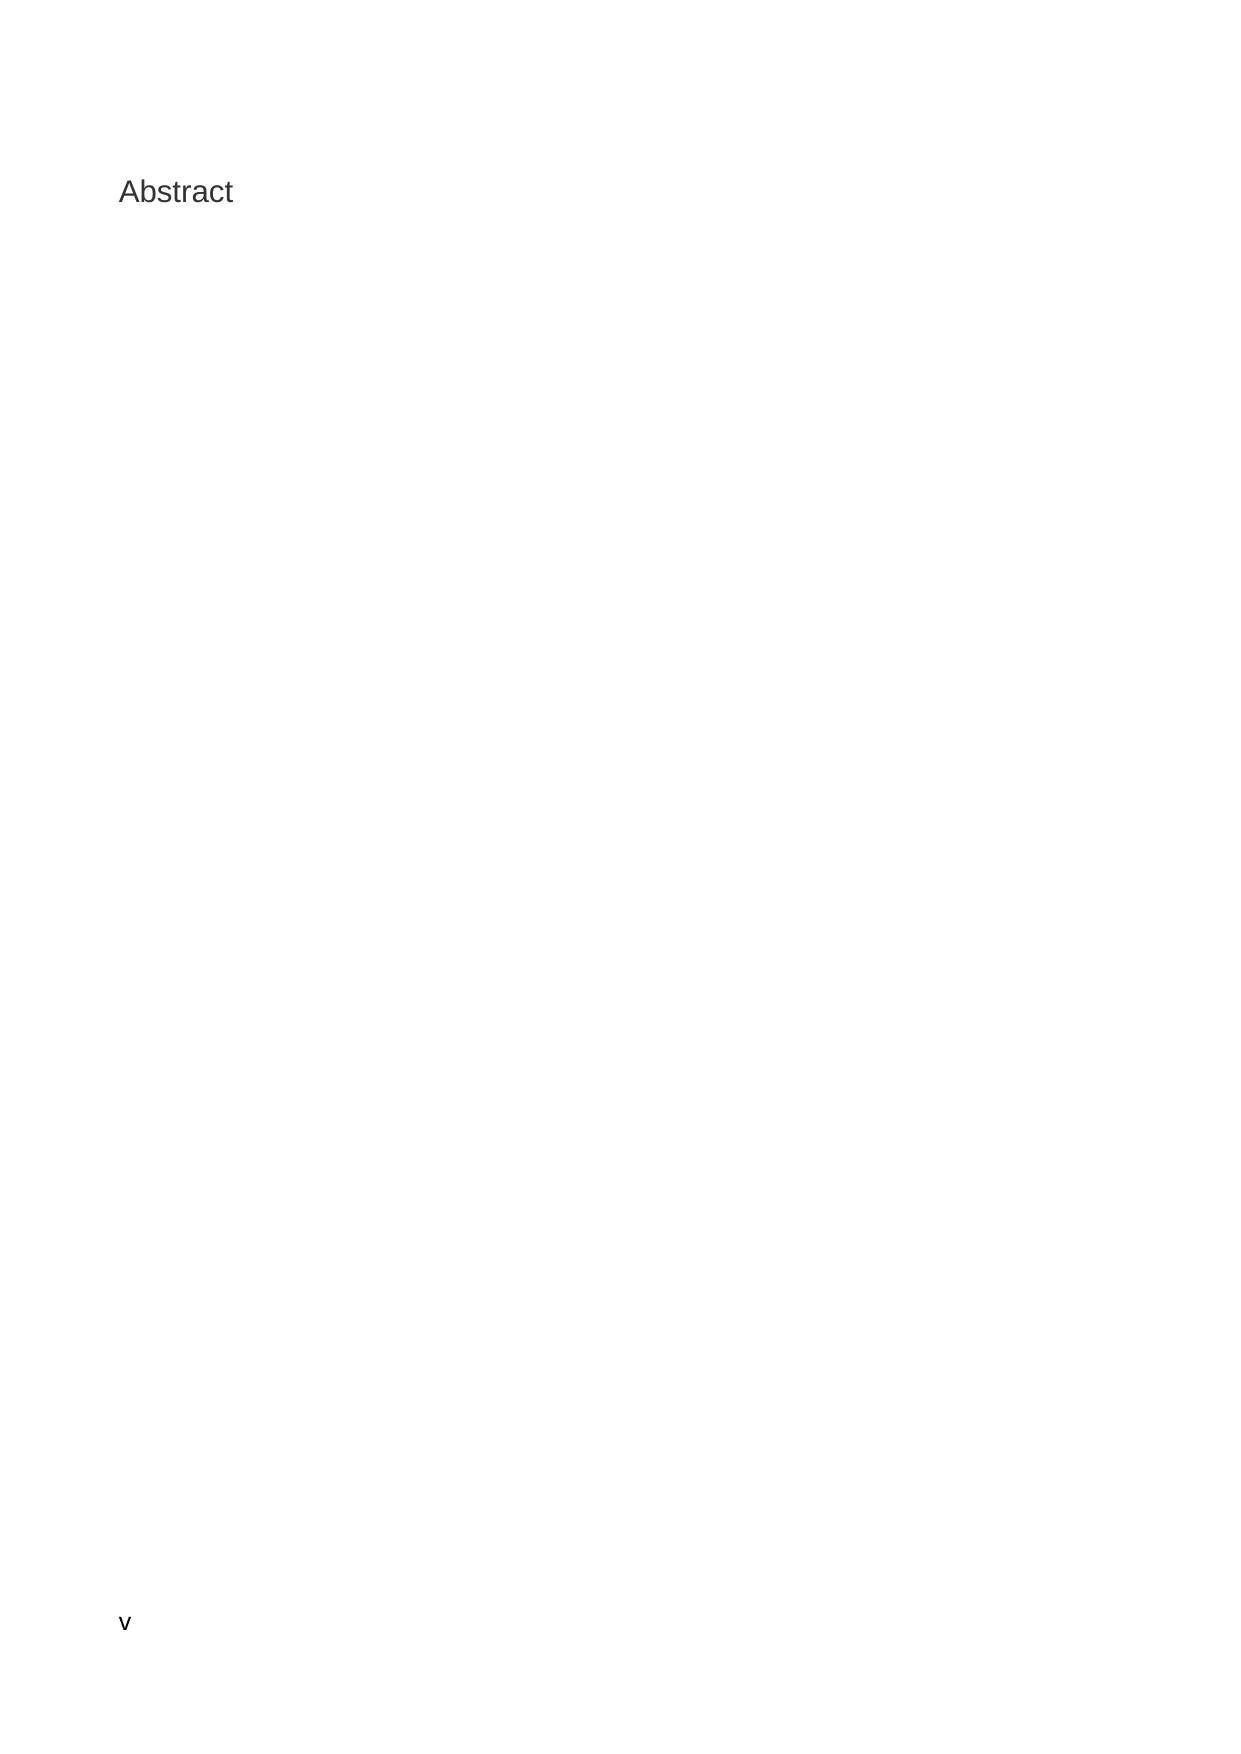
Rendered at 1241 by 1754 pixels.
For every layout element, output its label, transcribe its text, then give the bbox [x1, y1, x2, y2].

subtitle Abstract [118, 173, 1122, 208]
